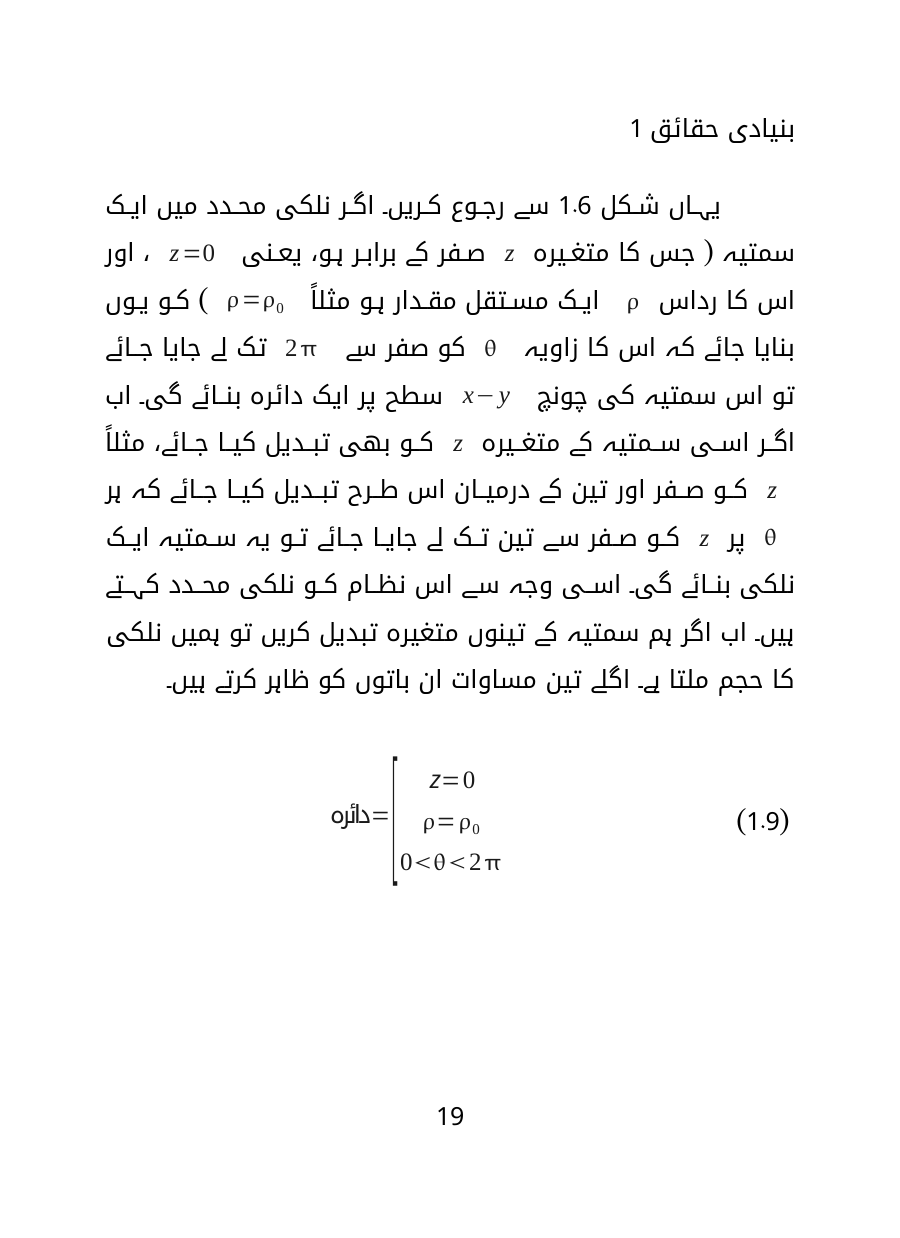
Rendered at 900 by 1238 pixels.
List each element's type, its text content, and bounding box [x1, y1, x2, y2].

table_header [105, 750, 718, 906]
table_header (1.9) [718, 750, 795, 906]
text یہاں شکل 1.6 سے رجوع کریں۔ اگر نلکی محدد میں ایک سمتیہ ( جس کا متغیرہصفر کے برابر ہو، یعنی ، اور اس کا رداس ایک مستقل مقدار ہو مثلاً ) کو یوں بنایا جائے کہ اس کا زاویہ کو صفر سے تک لے جایا جائے تو اس سمتیہ کی چونچ سطح پر ایک دائرہ بنائے گی۔ اب اگر اسی سمتیہ کے متغیرہکو بھی تبدیل کیا جائے، مثلاً کو صفر اور تین کے درمیان اس طرح تبدیل کیا جائے کہ ہرپرکو صفر سے تین تک لے جایا جائے تو یہ سمتیہ ایک نلکی بنائے گی۔ اسی وجہ سے اس نظام کو نلکی محدد کہتے ہیں۔ اب اگر ہم سمتیہ کے تینوں متغیرہ تبدیل کریں تو ہمیں نلکی کا حجم ملتا ہے۔ اگلے تین مساوات ان باتوں کو ظاہر کرتے ہیں۔ [105, 182, 795, 704]
